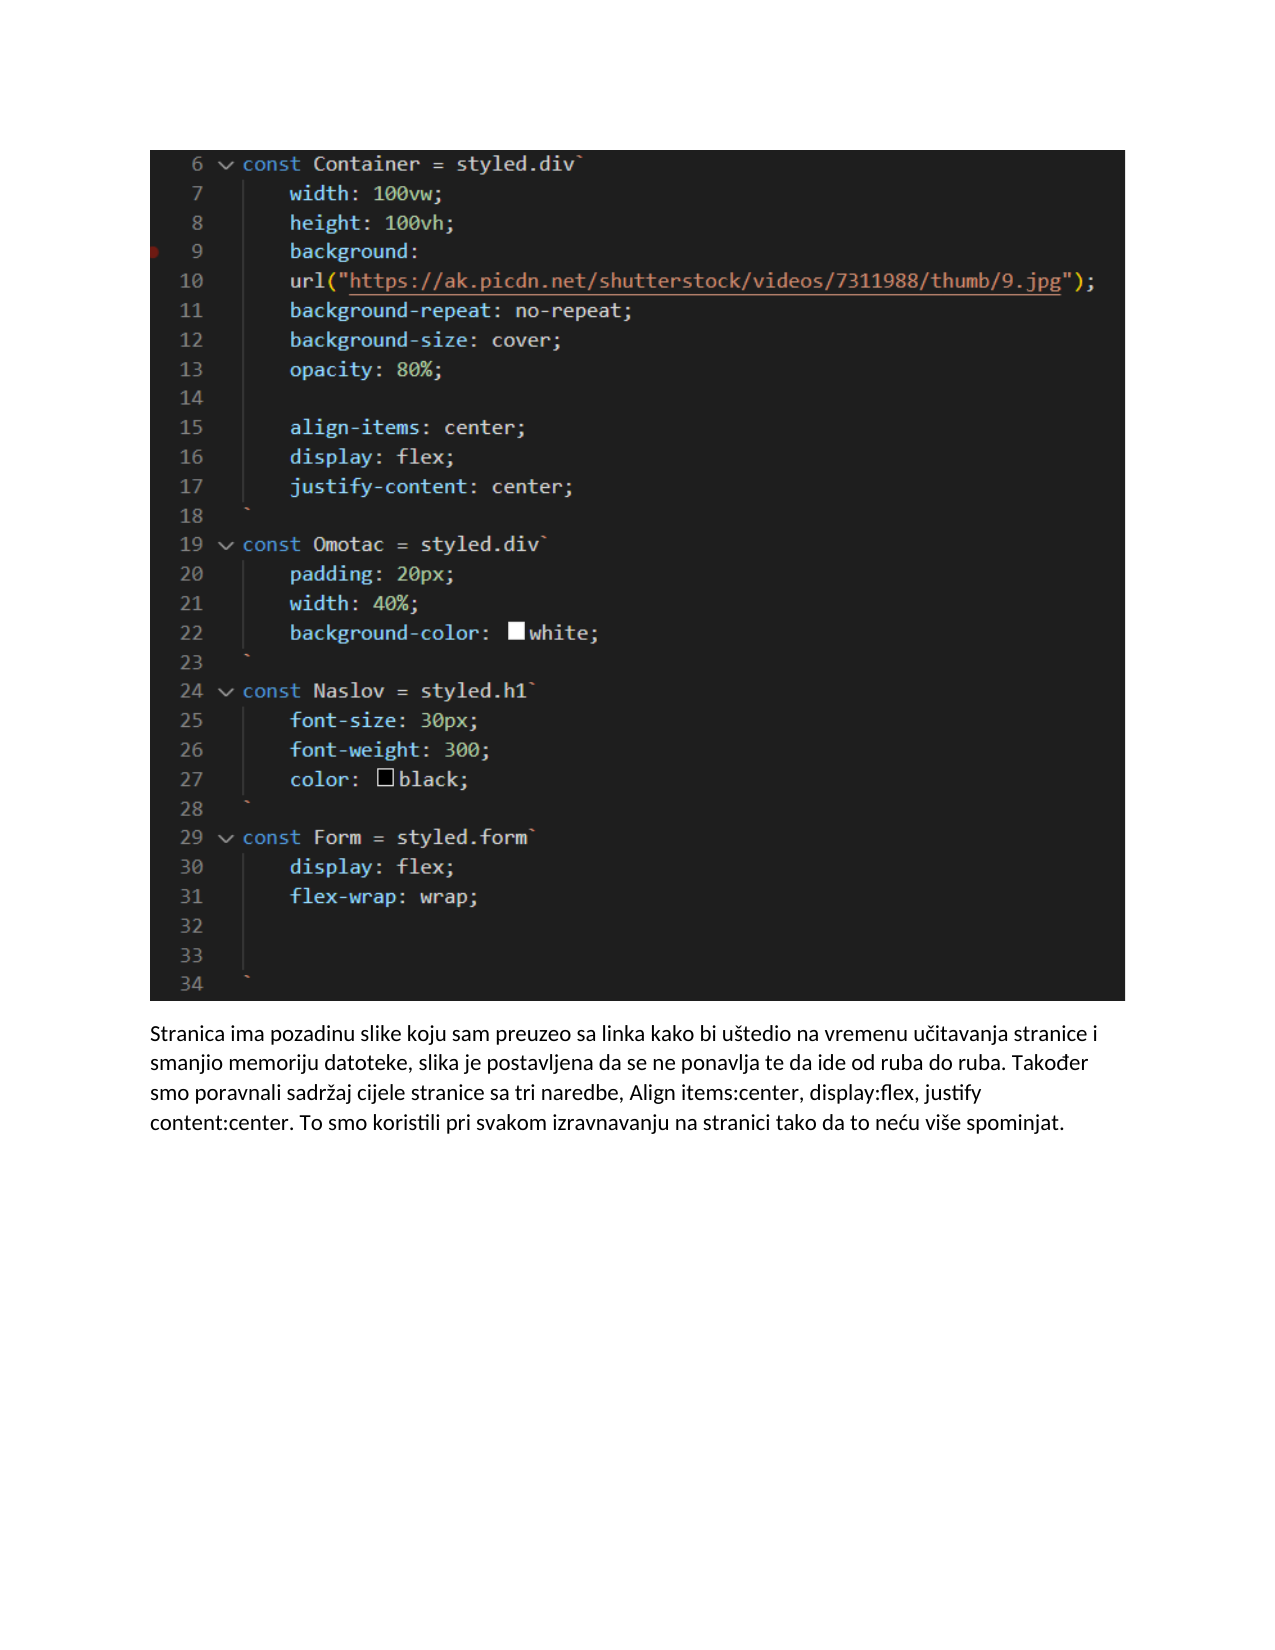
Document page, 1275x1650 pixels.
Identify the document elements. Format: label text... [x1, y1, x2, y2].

text Stranica ima pozadinu slike koju sam preuzeo sa linka kako bi uštedio na vremenu učitavanja stranice i smanjio memoriju datoteke, slika je postavljena da se ne ponavlja te da ide od ruba do ruba. Također smo poravnali sadržaj cijele stranice sa tri naredbe, Align items:center, display:flex, justify content:center. To smo koristili pri svakom izravnavanju na stranici tako da to neću više spominjat. [150, 1019, 1125, 1136]
